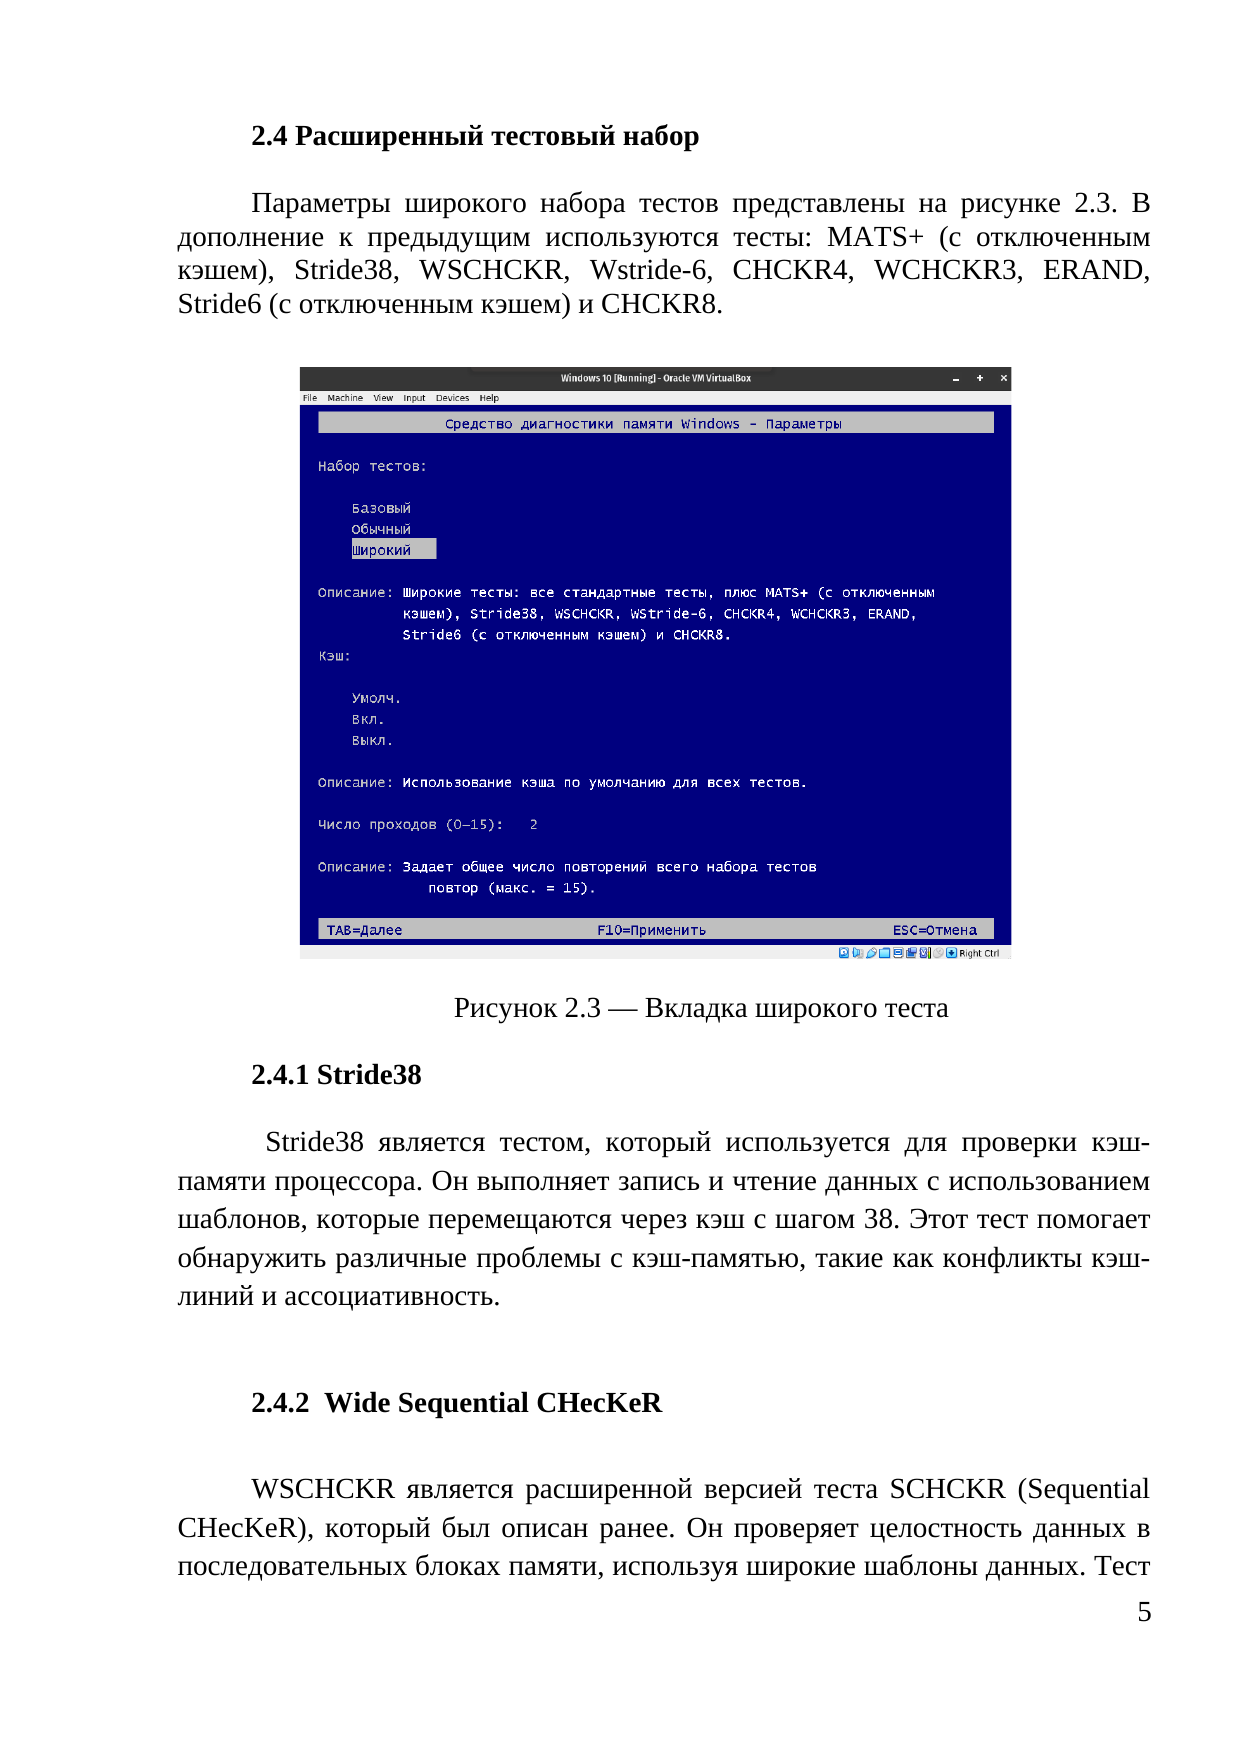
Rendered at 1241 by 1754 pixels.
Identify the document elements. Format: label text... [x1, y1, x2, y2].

subtitle 2.4.1 Stride38 [251, 1057, 1152, 1091]
text WSCHCKR является расширенной версией теста SCHCKR (Sequential CHecKeR), который был описан ранее. Он проверяет целостность данных в последовательных блоках памяти, используя широкие шаблоны данных. Тест [177, 1471, 1152, 1582]
text Параметры широкого набора тестов представлены на рисунке 2.3. В дополнение к предыдущим используются тесты: MATS+ (с отключенным кэшем), Stride38, WSCHCKR, Wstride-6, CHCKR4, WCHCKR3, ERAND, Stride6 (с отключенным кэшем) и CHCKR8. [177, 185, 1152, 319]
picture [299, 367, 1012, 959]
subtitle 2.4 Расширенный тестовый набор [251, 118, 1152, 152]
text Stride38 является тестом, который используется для проверки кэш-памяти процессора. Он выполняет запись и чтение данных с использованием шаблонов, которые перемещаются через кэш с шагом 38. Этот тест помогает обнаружить различные проблемы с кэш-памятью, такие как конфликты кэш-линий и ассоциативность. [177, 1124, 1152, 1312]
text Рисунок 2.3 — Вкладка широкого теста [177, 990, 1152, 1024]
subtitle 2.4.2 Wide Sequential CHecKeR [251, 1385, 1152, 1418]
